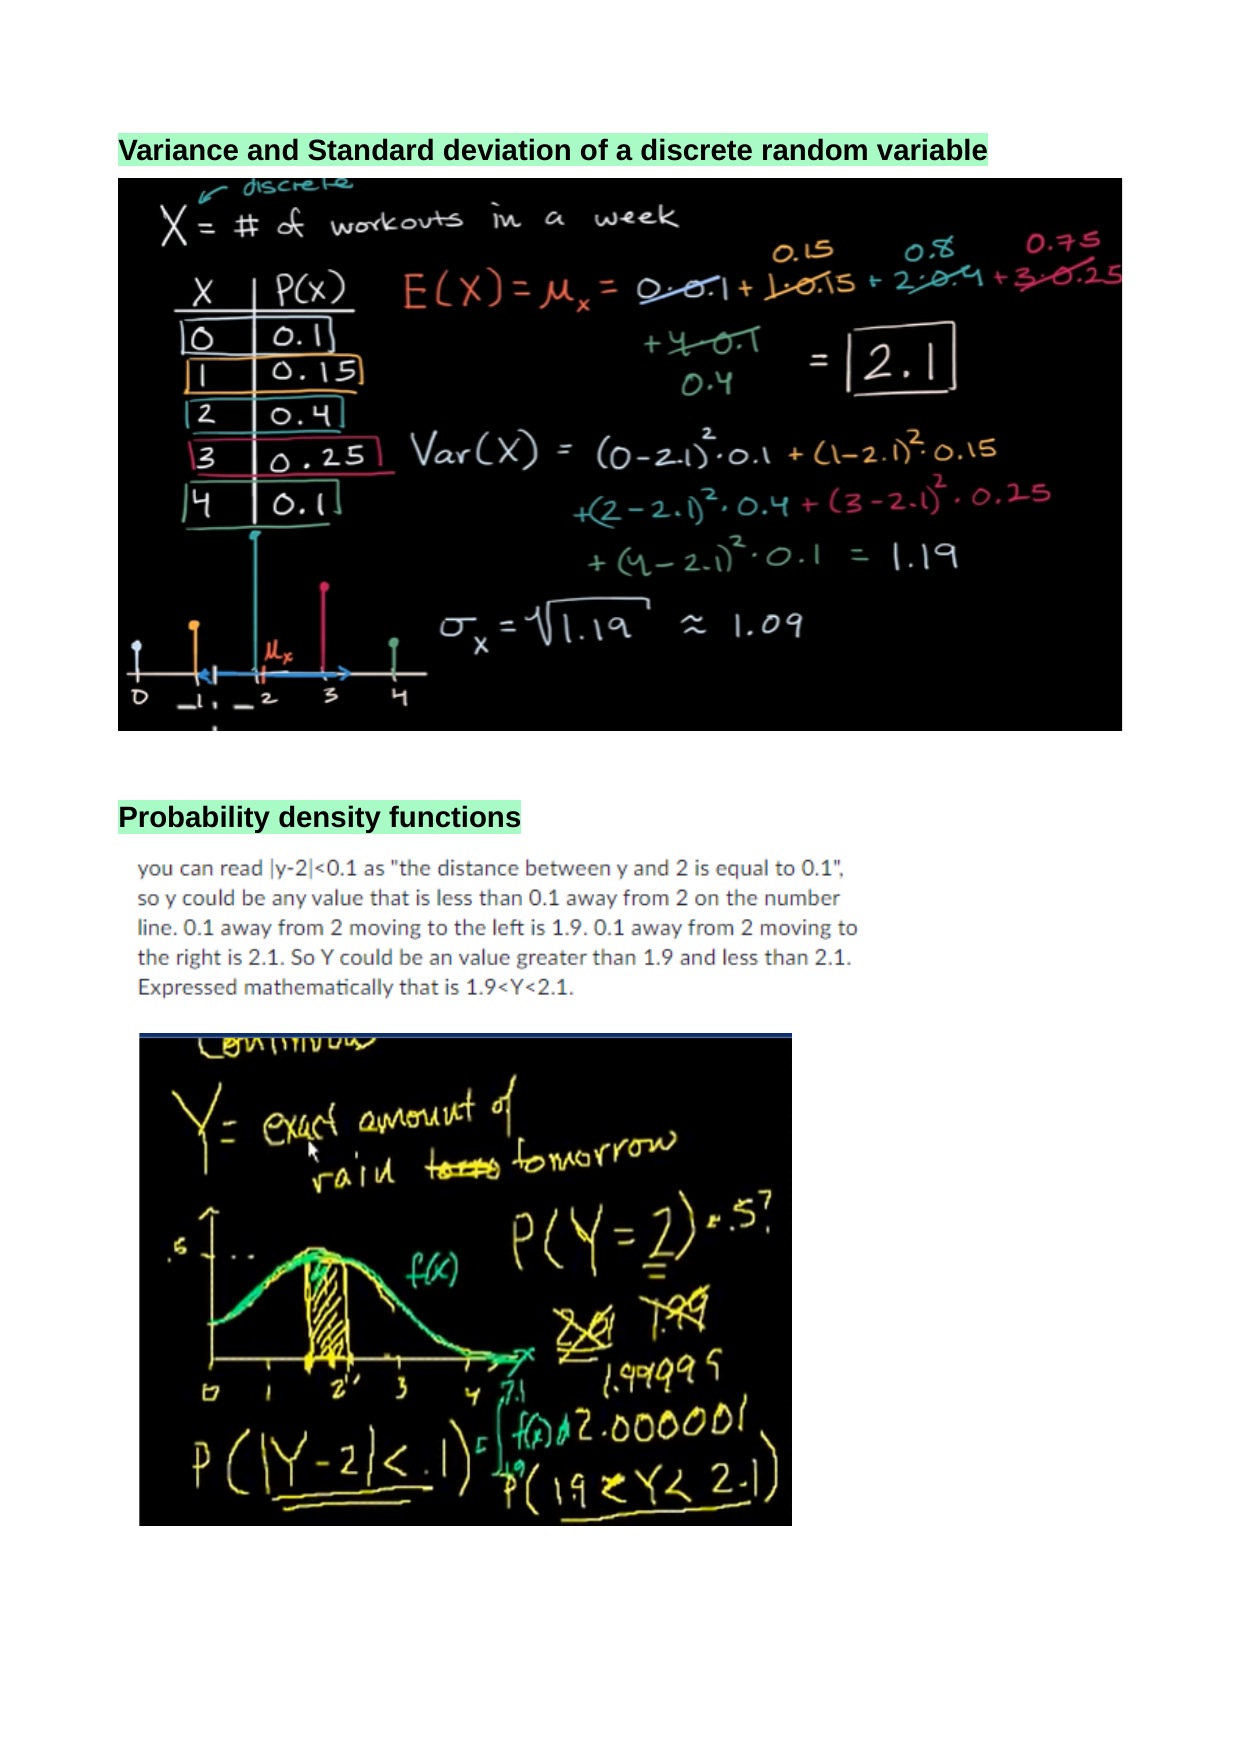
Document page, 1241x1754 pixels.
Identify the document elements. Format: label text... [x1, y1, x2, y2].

subtitle Probability density functions [521, 800, 1122, 834]
picture [139, 1033, 792, 1526]
subtitle Variance and Standard deviation of a discrete random variable [988, 133, 1122, 166]
picture [134, 846, 871, 1009]
picture [118, 178, 1123, 731]
